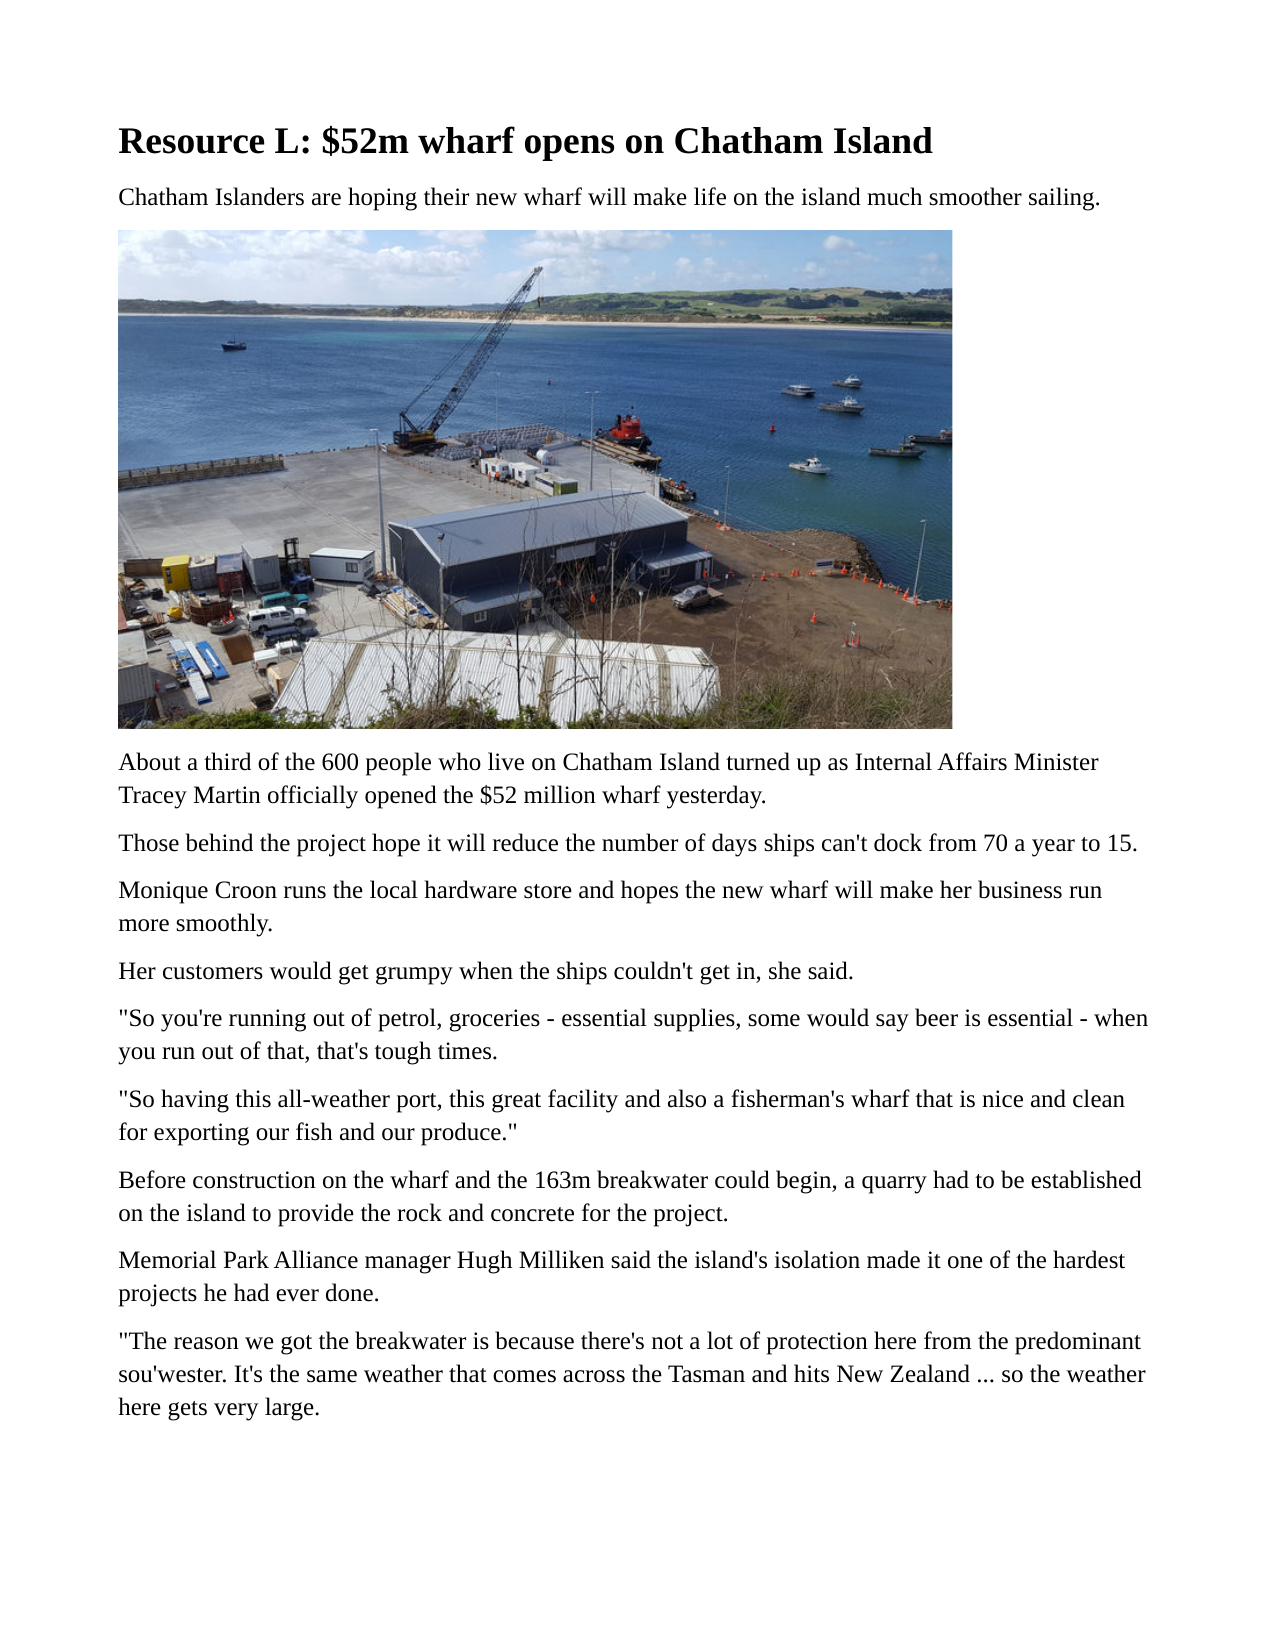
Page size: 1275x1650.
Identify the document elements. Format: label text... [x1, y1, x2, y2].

text "The reason we got the breakwater is because there's not a lot of protection here from the predominant sou'wester. It's the same weather that comes across the Tasman and hits New Zealand ... so the weather here gets very large. [118, 1326, 1157, 1421]
text Memorial Park Alliance manager Hugh Milliken said the island's isolation made it one of the hardest projects he had ever done. [118, 1245, 1157, 1307]
text About a third of the 600 people who live on Chatham Island turned up as Internal Affairs Minister Tracey Martin officially opened the $52 million wharf yesterday. [118, 747, 1157, 809]
text "So having this all-weather port, this great facility and also a fisherman's wharf that is nice and clean for exporting our fish and our produce." [118, 1084, 1157, 1146]
text Chatham Islanders are hoping their new wharf will make life on the island much smoother sailing. [118, 182, 1157, 211]
text Resource L: $52m wharf opens on Chatham Island [118, 118, 1157, 161]
text Her customers would get grumpy when the ships couldn't get in, she said. [118, 956, 1157, 984]
picture [118, 230, 953, 729]
text Those behind the project hope it will reduce the number of days ships can't dock from 70 a year to 15. [118, 828, 1157, 856]
text "So you're running out of petrol, groceries - essential supplies, some would say beer is essential - when you run out of that, that's tough times. [118, 1003, 1157, 1065]
text Monique Croon runs the local hardware store and hopes the new wharf will make her business run more smoothly. [118, 875, 1157, 937]
text Before construction on the wharf and the 163m breakwater could begin, a quarry had to be established on the island to provide the rock and concrete for the project. [118, 1165, 1157, 1226]
